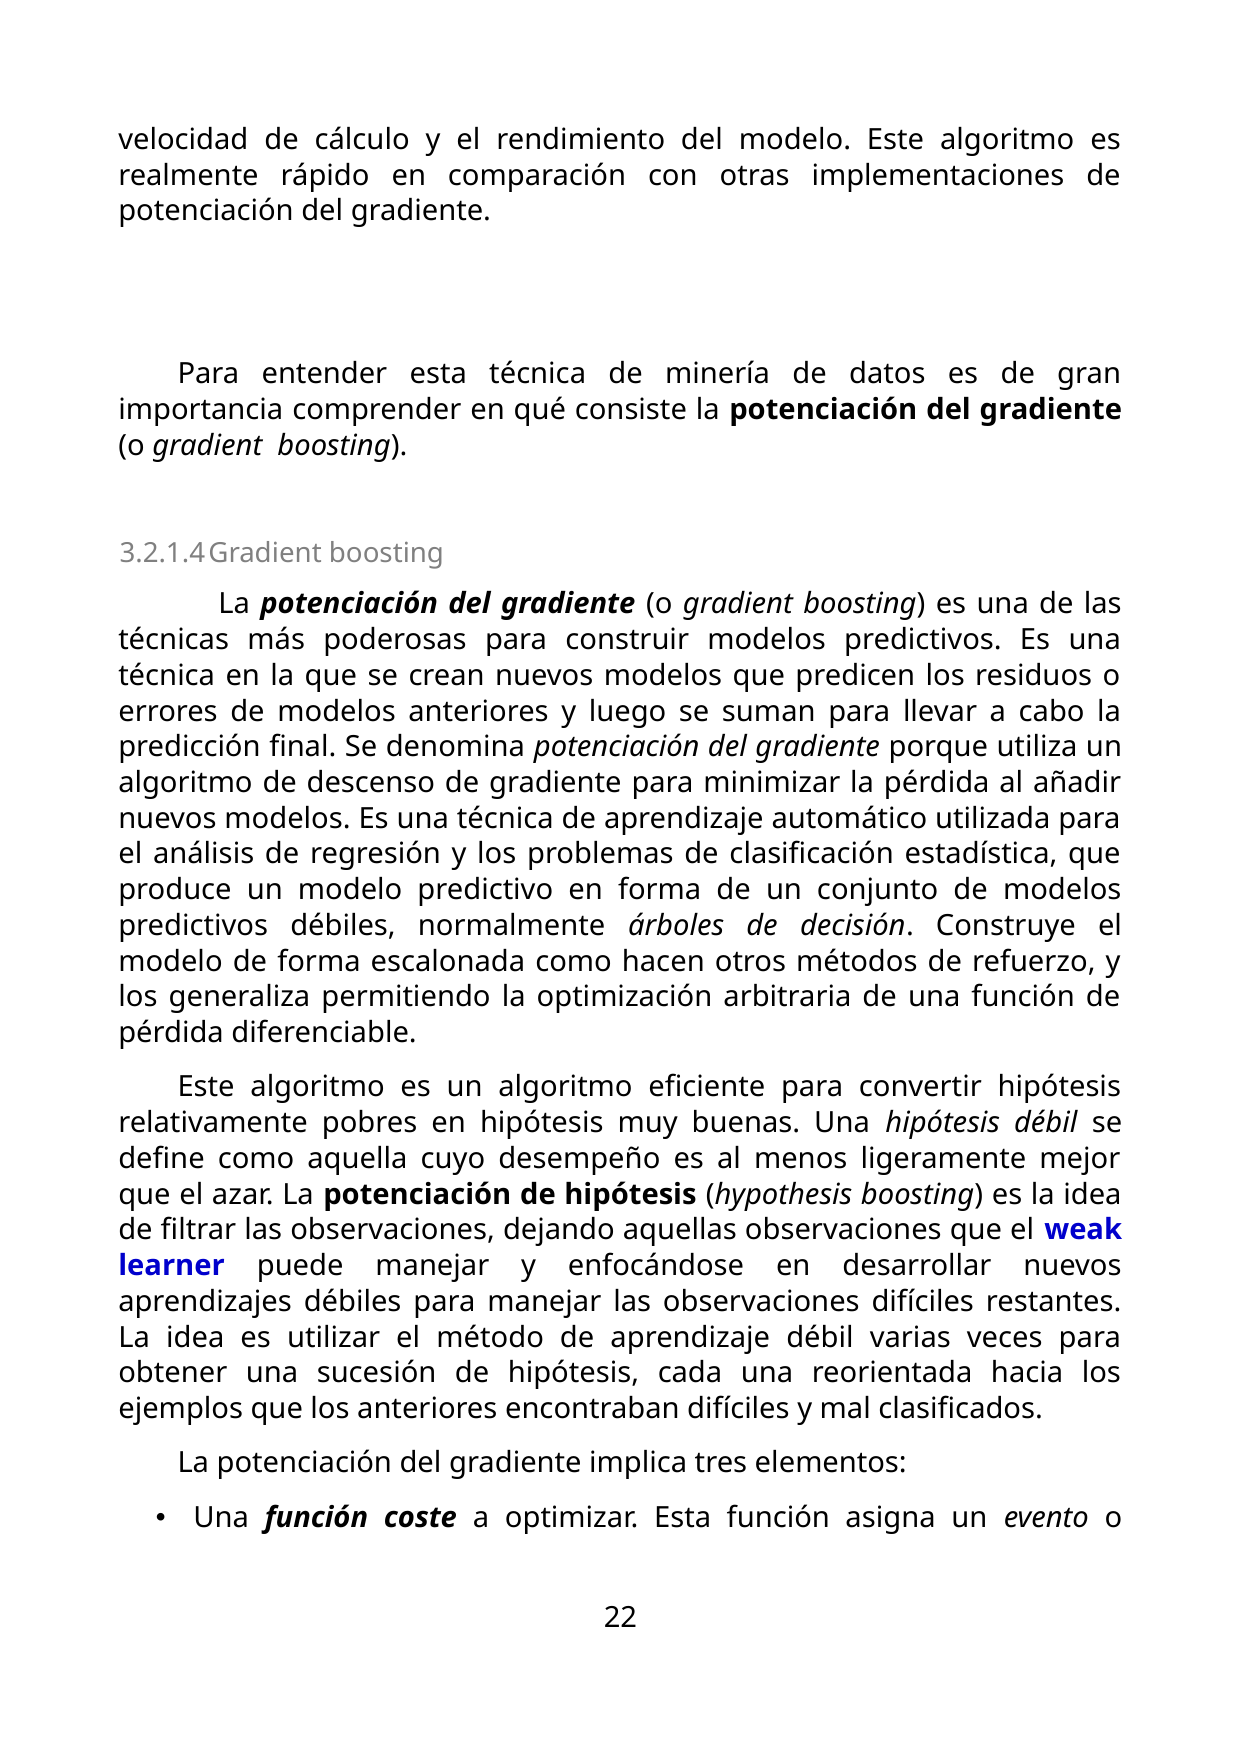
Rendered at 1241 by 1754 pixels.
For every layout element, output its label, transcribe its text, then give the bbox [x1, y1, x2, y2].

text La potenciación del gradiente (o gradient boosting) es una de las técnicas más poderosas para construir modelos predictivos. Es una técnica en la que se crean nuevos modelos que predicen los residuos o errores de modelos anteriores y luego se suman para llevar a cabo la predicción final. Se denomina potenciación del gradiente porque utiliza un algoritmo de descenso de gradiente para minimizar la pérdida al añadir nuevos modelos. Es una técnica de aprendizaje automático utilizada para el análisis de regresión y los problemas de clasificación estadística, que produce un modelo predictivo en forma de un conjunto de modelos predictivos débiles, normalmente árboles de decisión. Construye el modelo de forma escalonada como hacen otros métodos de refuerzo, y los generaliza permitiendo la optimización arbitraria de una función de pérdida diferenciable. [118, 583, 1122, 1051]
text Este algoritmo es un algoritmo eficiente para convertir hipótesis relativamente pobres en hipótesis muy buenas. Una hipótesis débil se define como aquella cuyo desempeño es al menos ligeramente mejor que el azar. La potenciación de hipótesis (hypothesis boosting) es la idea de filtrar las observaciones, dejando aquellas observaciones que el weak learner puede manejar y enfocándose en desarrollar nuevos aprendizajes débiles para manejar las observaciones difíciles restantes. La idea es utilizar el método de aprendizaje débil varias veces para obtener una sucesión de hipótesis, cada una reorientada hacia los ejemplos que los anteriores encontraban difíciles y mal clasificados. [118, 1066, 1122, 1427]
text Para entender esta técnica de minería de datos es de gran importancia comprender en qué consiste la potenciación del gradiente (o gradient boosting). [118, 352, 1122, 463]
subtitle Gradient boosting [119, 533, 1122, 570]
list Una función coste a optimizar. Esta función asigna un evento o [156, 1496, 1122, 1536]
text velocidad de cálculo y el rendimiento del modelo. Este algoritmo es realmente rápido en comparación con otras implementaciones de potenciación del gradiente. [118, 118, 1122, 229]
text La potenciación del gradiente implica tres elementos: [118, 1442, 1122, 1481]
